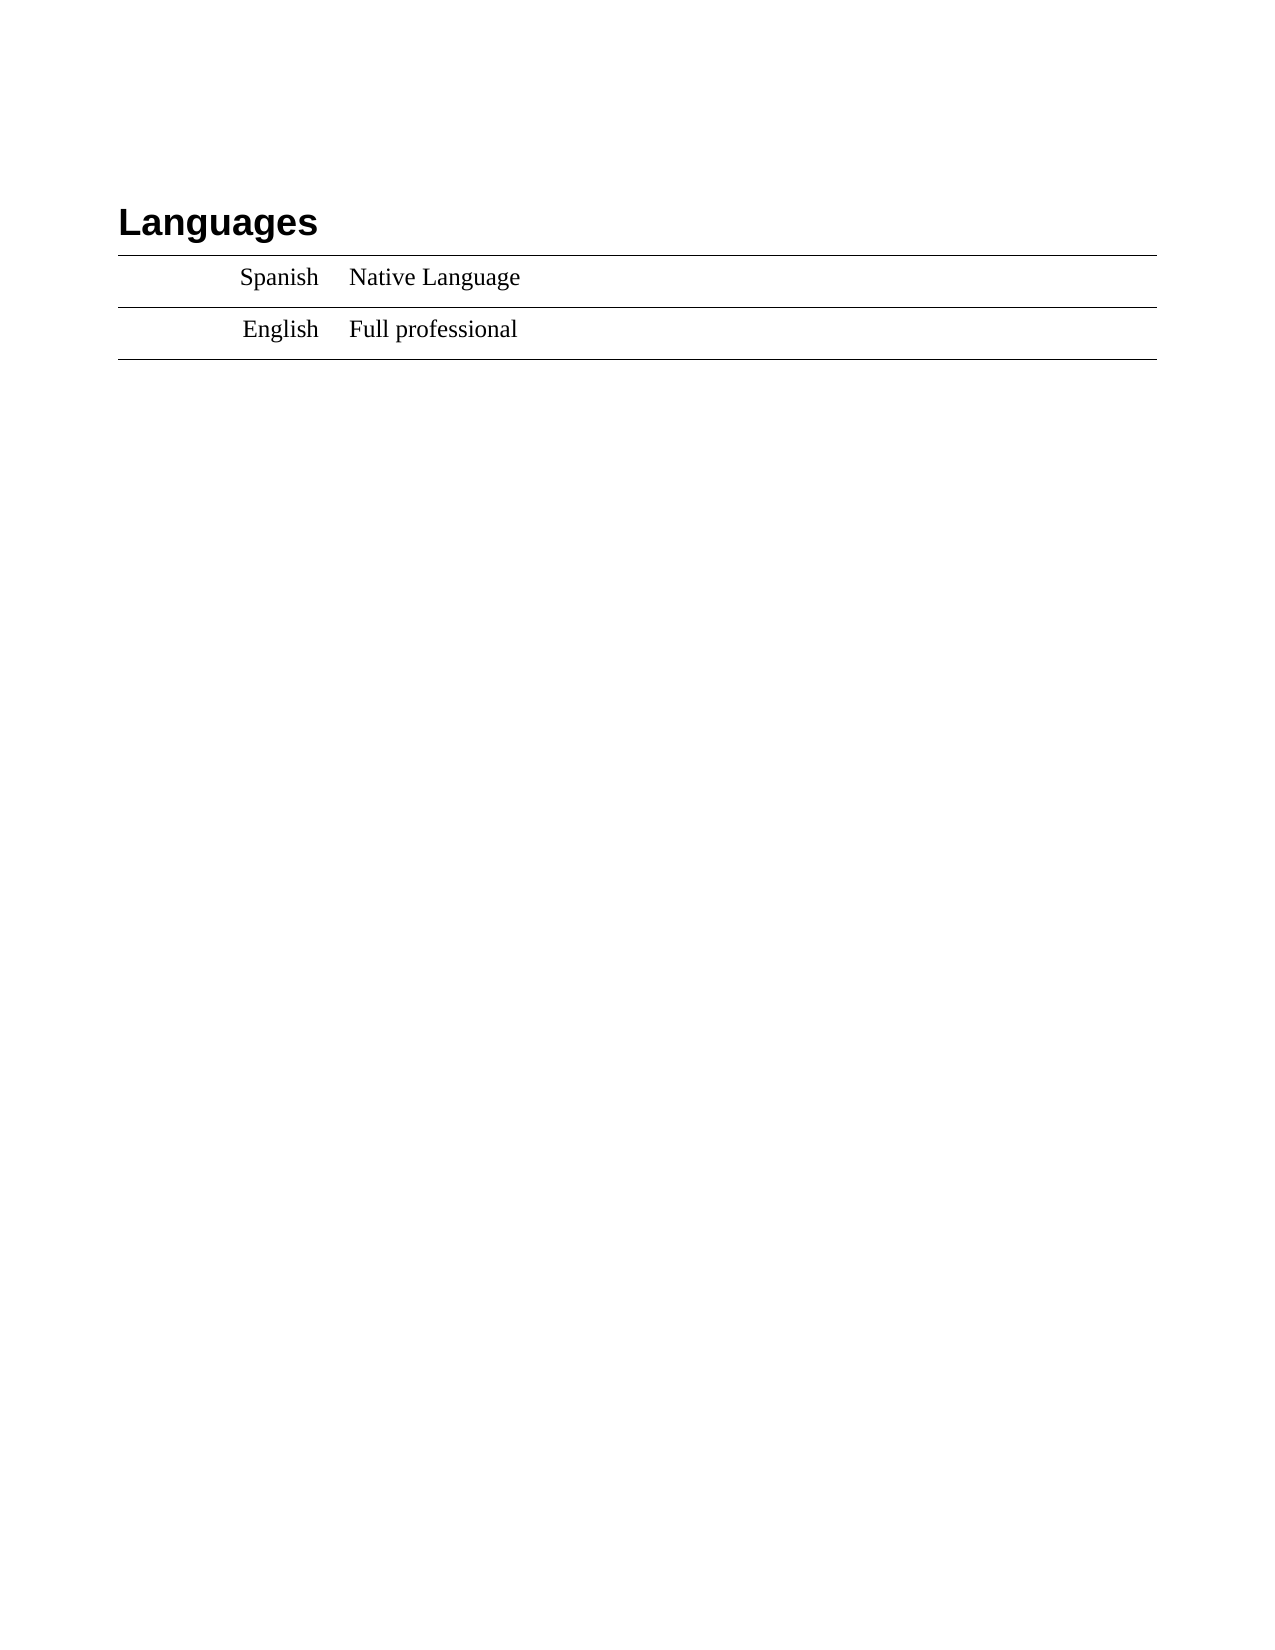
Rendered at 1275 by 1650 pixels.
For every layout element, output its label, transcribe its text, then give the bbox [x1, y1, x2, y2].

subtitle Languages [118, 199, 1157, 243]
table_cell Full professional [324, 308, 1157, 358]
table_header Spanish [118, 256, 324, 307]
table_header Native Language [324, 256, 1157, 307]
table_cell English [118, 308, 324, 358]
